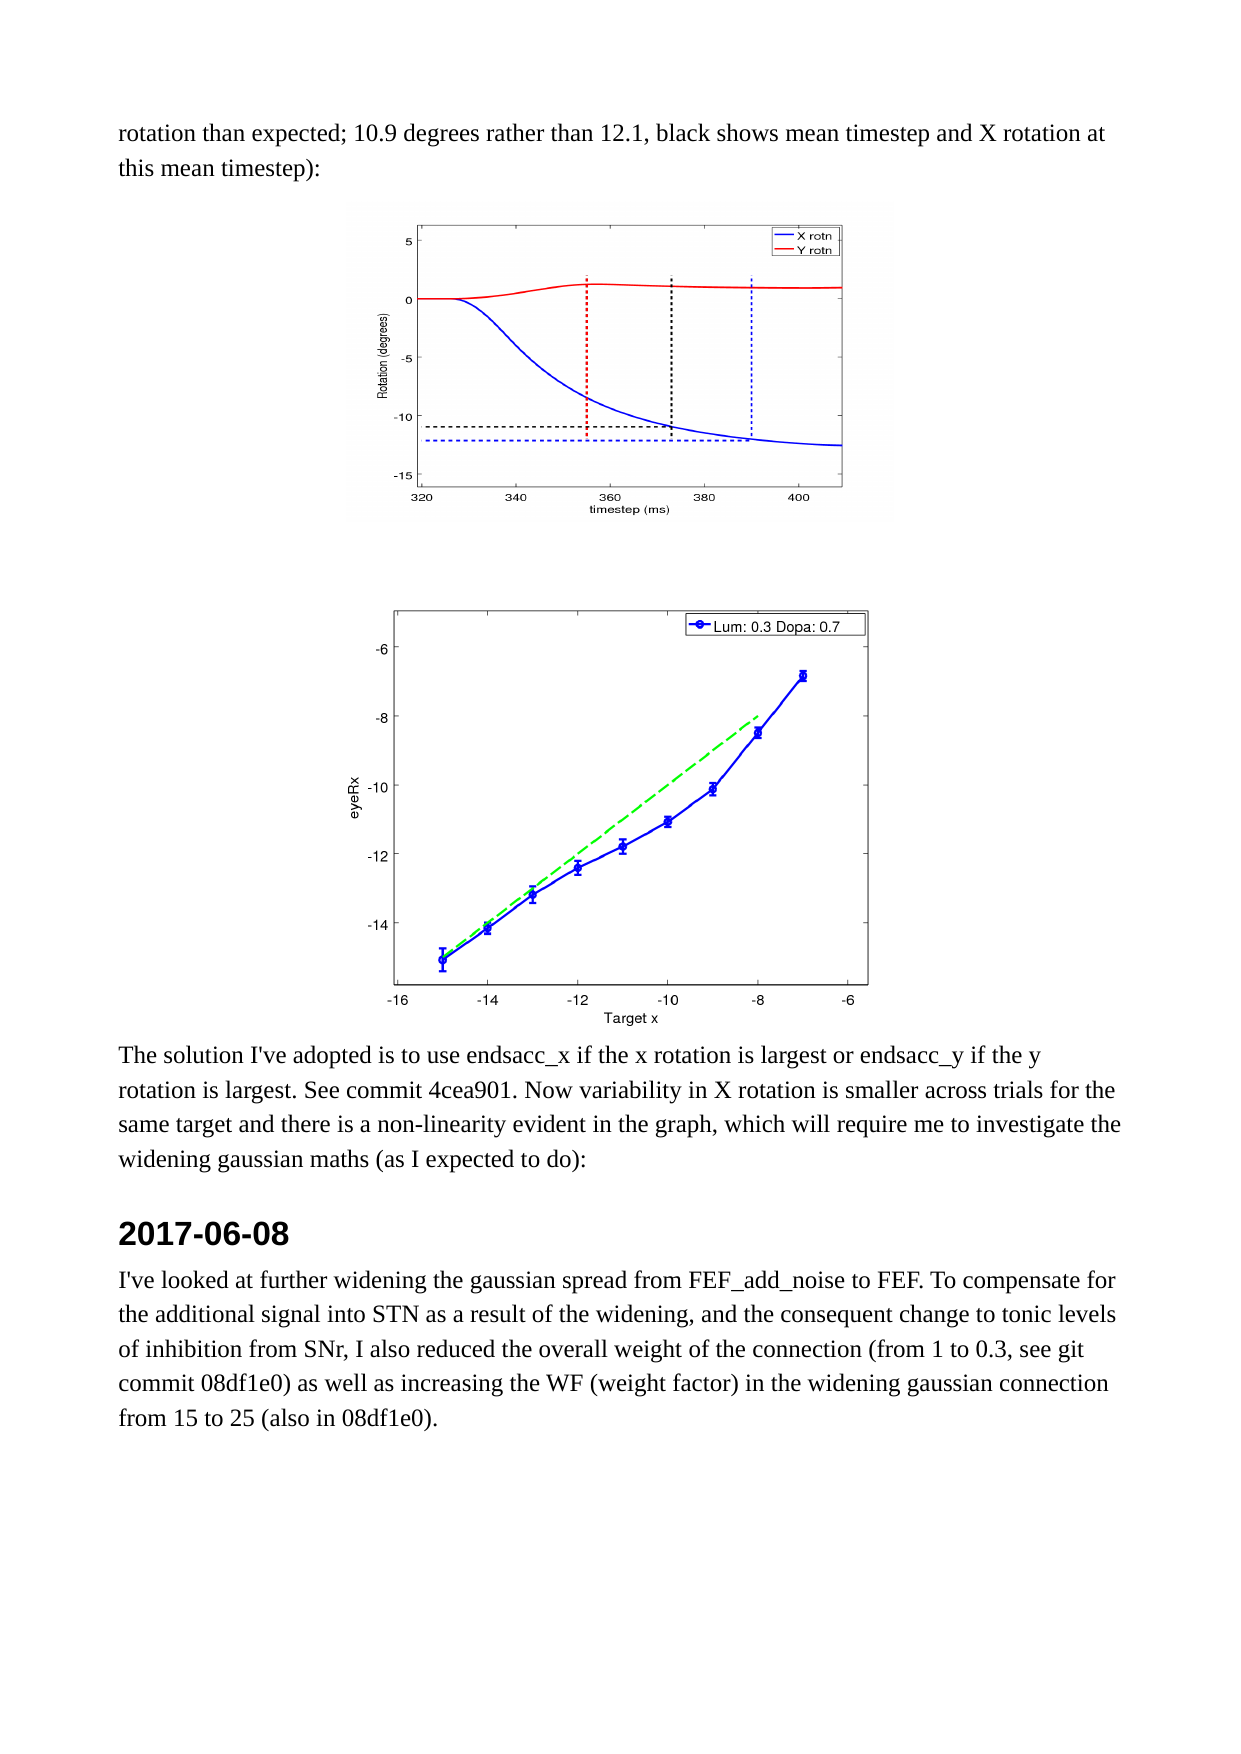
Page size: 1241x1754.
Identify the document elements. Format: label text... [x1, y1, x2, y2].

text I've looked at further widening the gaussian spread from FEF_add_noise to FEF. To compensate for the additional signal into STN as a result of the widening, and the consequent change to tonic levels of inhibition from SNr, I also reduced the overall weight of the connection (from 1 to 0.3, see git commit 08df1e0) as well as increasing the WF (weight factor) in the widening gaussian connection from 15 to 25 (also in 08df1e0). [118, 1265, 1122, 1432]
text The solution I've adopted is to use endsacc_x if the x rotation is largest or endsacc_y if the y rotation is largest. See commit 4cea901. Now variability in X rotation is smaller across trials for the same target and there is a non-linearity evident in the graph, which will require me to investigate the widening gaussian maths (as I expected to do): [118, 576, 1122, 1173]
picture [314, 576, 926, 1035]
picture [346, 201, 894, 522]
text rotation than expected; 10.9 degrees rather than 12.1, black shows mean timestep and X rotation at this mean timestep): [118, 118, 1122, 181]
subtitle 2017-06-08 [118, 1214, 1122, 1252]
